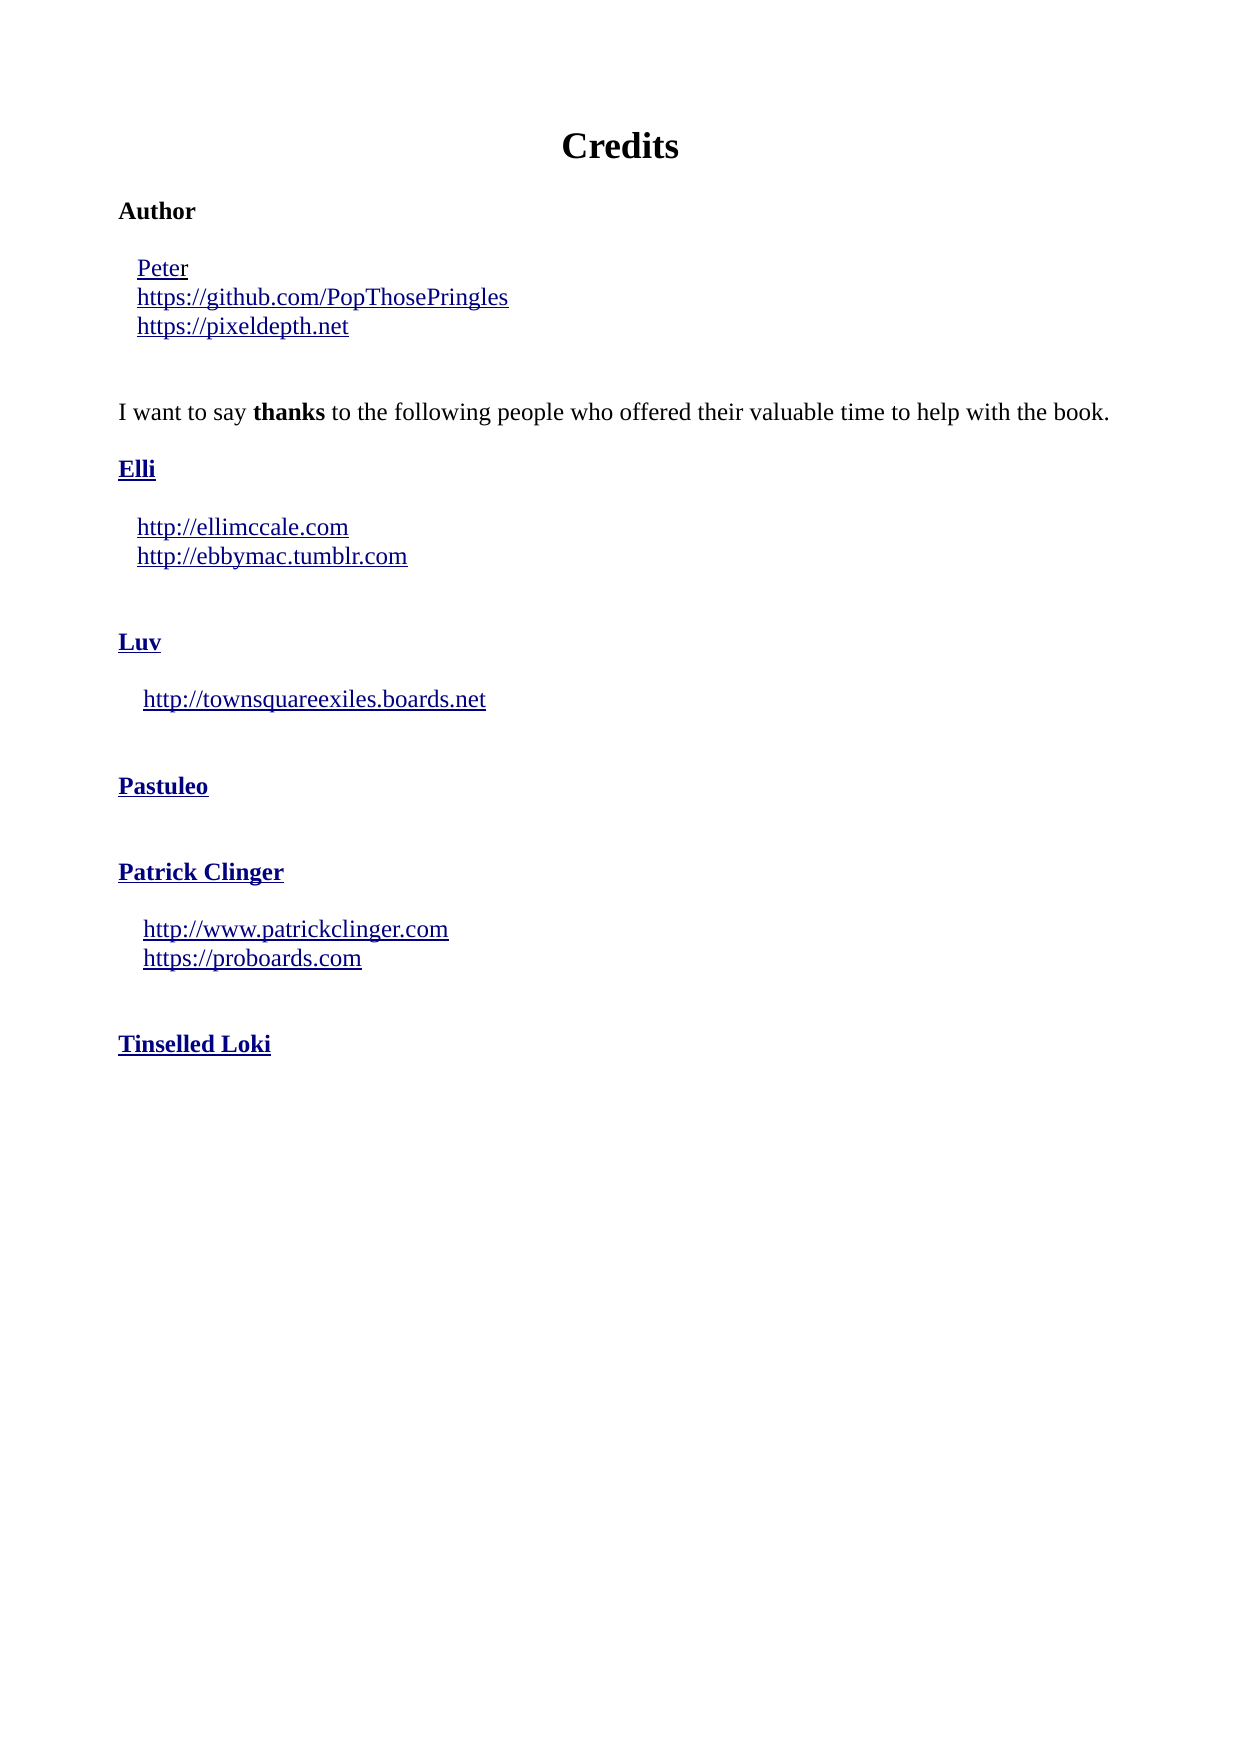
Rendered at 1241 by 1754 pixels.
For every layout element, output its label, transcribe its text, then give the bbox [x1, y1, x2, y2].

text https://pixeldepth.net [118, 311, 1122, 339]
text https://github.com/PopThosePringles [118, 282, 1122, 311]
text Luv [118, 627, 1122, 656]
text http://www.patrickclinger.com [118, 914, 1122, 943]
text Pastuleo [118, 771, 1122, 799]
text I want to say thanks to the following people who offered their valuable time to help with the book. [118, 397, 1122, 426]
text Credits [118, 124, 1122, 167]
text Author [118, 196, 1122, 224]
text Peter [118, 253, 1122, 282]
text http://ebbymac.tumblr.com [118, 541, 1122, 569]
text http://ellimccale.com [118, 512, 1122, 541]
text Elli [118, 454, 1122, 483]
text http://townsquareexiles.boards.net [118, 684, 1122, 713]
text Tinselled Loki [118, 1029, 1122, 1058]
text https://proboards.com [118, 943, 1122, 972]
text Patrick Clinger [118, 857, 1122, 886]
